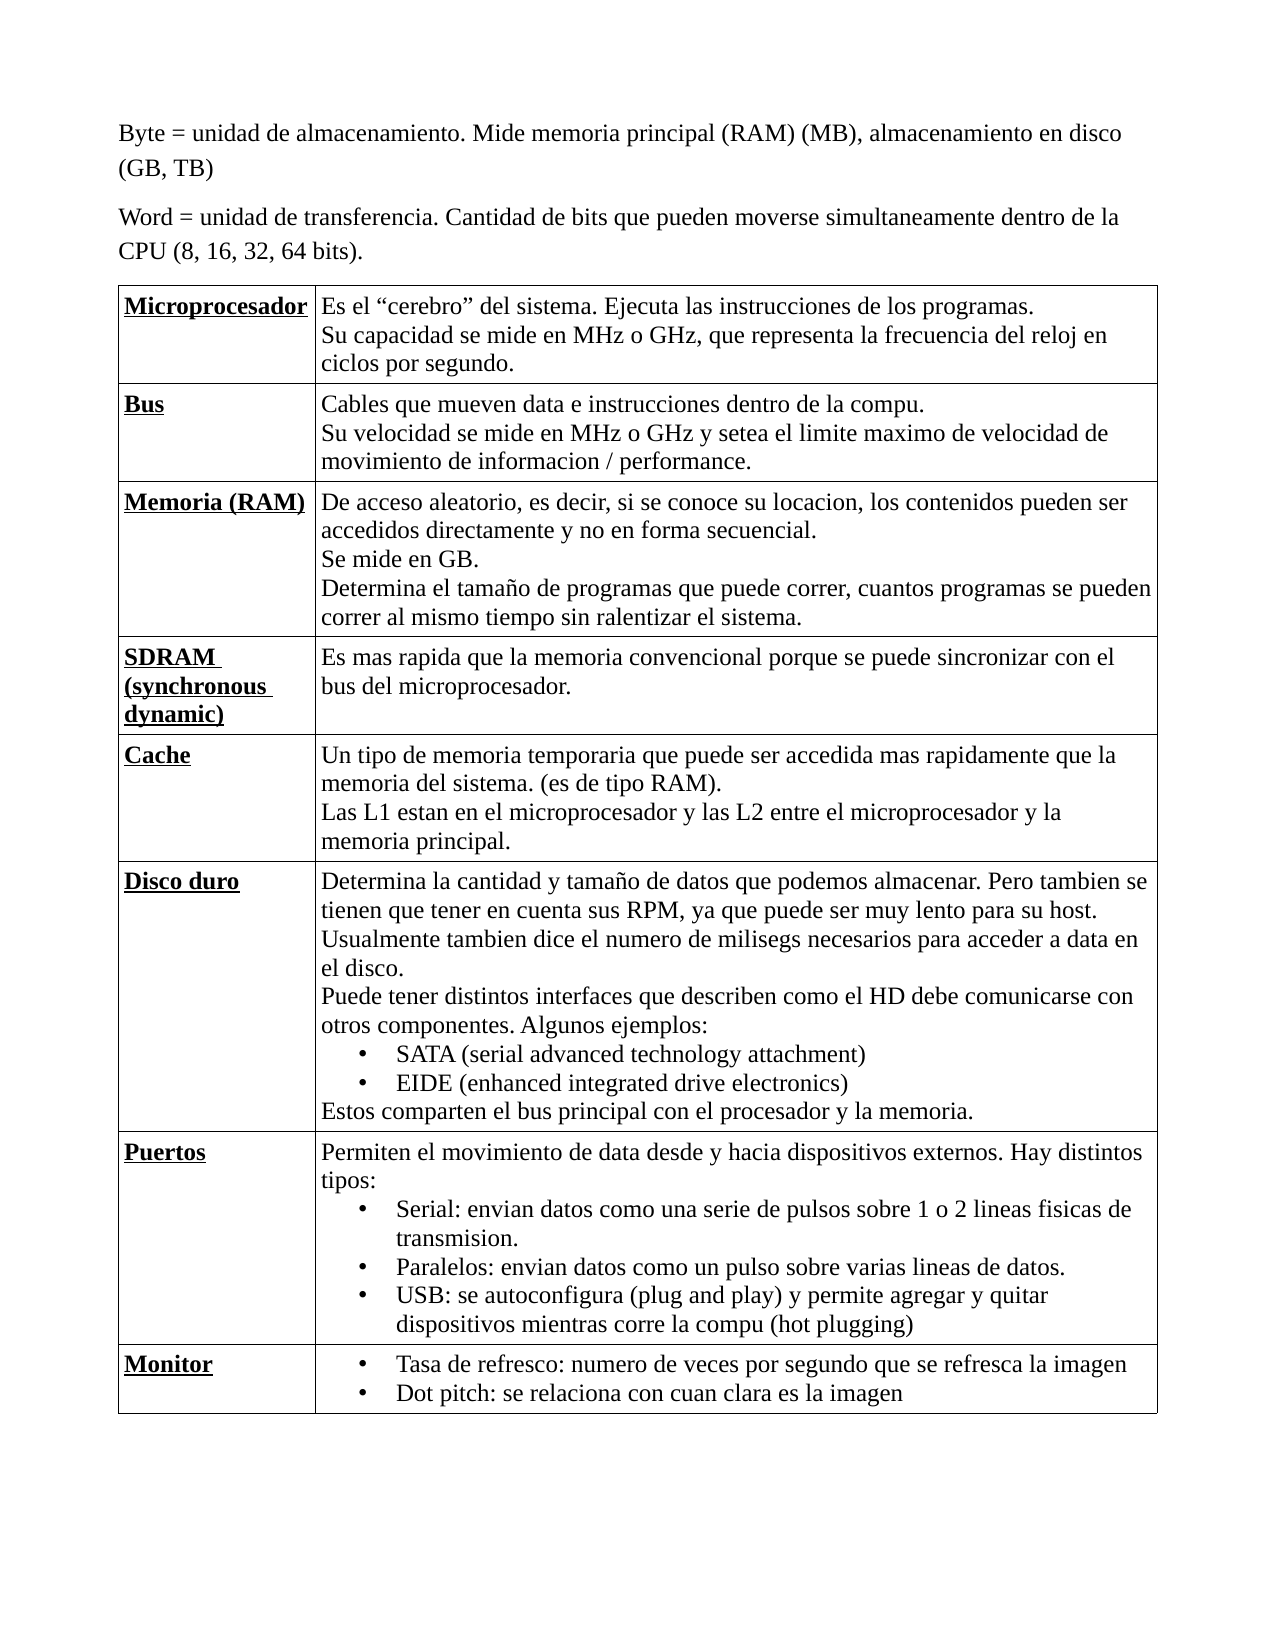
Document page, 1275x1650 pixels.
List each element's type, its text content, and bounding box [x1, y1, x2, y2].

table_cell Un tipo de memoria temporaria que puede ser accedida mas rapidamente que la memoria del sistema. (es de tipo RAM). Las L1 estan en el microprocesador y las L2 entre el microprocesador y la memoria principal. [316, 735, 1157, 861]
table_cell De acceso aleatorio, es decir, si se conoce su locacion, los contenidos pueden ser accedidos directamente y no en forma secuencial. Se mide en GB. Determina el tamaño de programas que puede correr, cuantos programas se pueden correr al mismo tiempo sin ralentizar el sistema. [316, 482, 1157, 636]
table_header Microprocesador [119, 286, 315, 383]
table_cell Disco duro [119, 862, 315, 1131]
table_cell Tasa de refresco: numero de veces por segundo que se refresca la imagen Dot pitch: se relaciona con cuan clara es la imagen [316, 1345, 1157, 1413]
table_cell Determina la cantidad y tamaño de datos que podemos almacenar. Pero tambien se tienen que tener en cuenta sus RPM, ya que puede ser muy lento para su host. Usualmente tambien dice el numero de milisegs necesarios para acceder a data en el disco. Puede tener distintos interfaces que describen como el HD debe comunicarse con otros componentes. Algunos ejemplos: SATA (serial advanced technology attachment) EIDE (enhanced integrated drive electronics) Estos comparten el bus principal con el procesador y la memoria. [316, 862, 1157, 1131]
table_cell Permiten el movimiento de data desde y hacia dispositivos externos. Hay distintos tipos: Serial: envian datos como una serie de pulsos sobre 1 o 2 lineas fisicas de transmision. Paralelos: envian datos como un pulso sobre varias lineas de datos. USB: se autoconfigura (plug and play) y permite agregar y quitar dispositivos mientras corre la compu (hot plugging) [316, 1132, 1157, 1344]
table_cell Cables que mueven data e instrucciones dentro de la compu. Su velocidad se mide en MHz o GHz y setea el limite maximo de velocidad de movimiento de informacion / performance. [316, 384, 1157, 481]
table_cell Bus [119, 384, 315, 481]
table_cell SDRAM (synchronous dynamic) [119, 637, 315, 734]
table_cell Puertos [119, 1132, 315, 1344]
table_cell Memoria (RAM) [119, 482, 315, 636]
table_header Es el “cerebro” del sistema. Ejecuta las instrucciones de los programas. Su capacidad se mide en MHz o GHz, que representa la frecuencia del reloj en ciclos por segundo. [316, 286, 1157, 383]
table_cell Es mas rapida que la memoria convencional porque se puede sincronizar con el bus del microprocesador. [316, 637, 1157, 734]
table_cell Monitor [119, 1345, 315, 1413]
text Word = unidad de transferencia. Cantidad de bits que pueden moverse simultaneamente dentro de la CPU (8, 16, 32, 64 bits). [118, 202, 1157, 265]
table_cell Cache [119, 735, 315, 861]
text Byte = unidad de almacenamiento. Mide memoria principal (RAM) (MB), almacenamiento en disco (GB, TB) [118, 118, 1157, 181]
